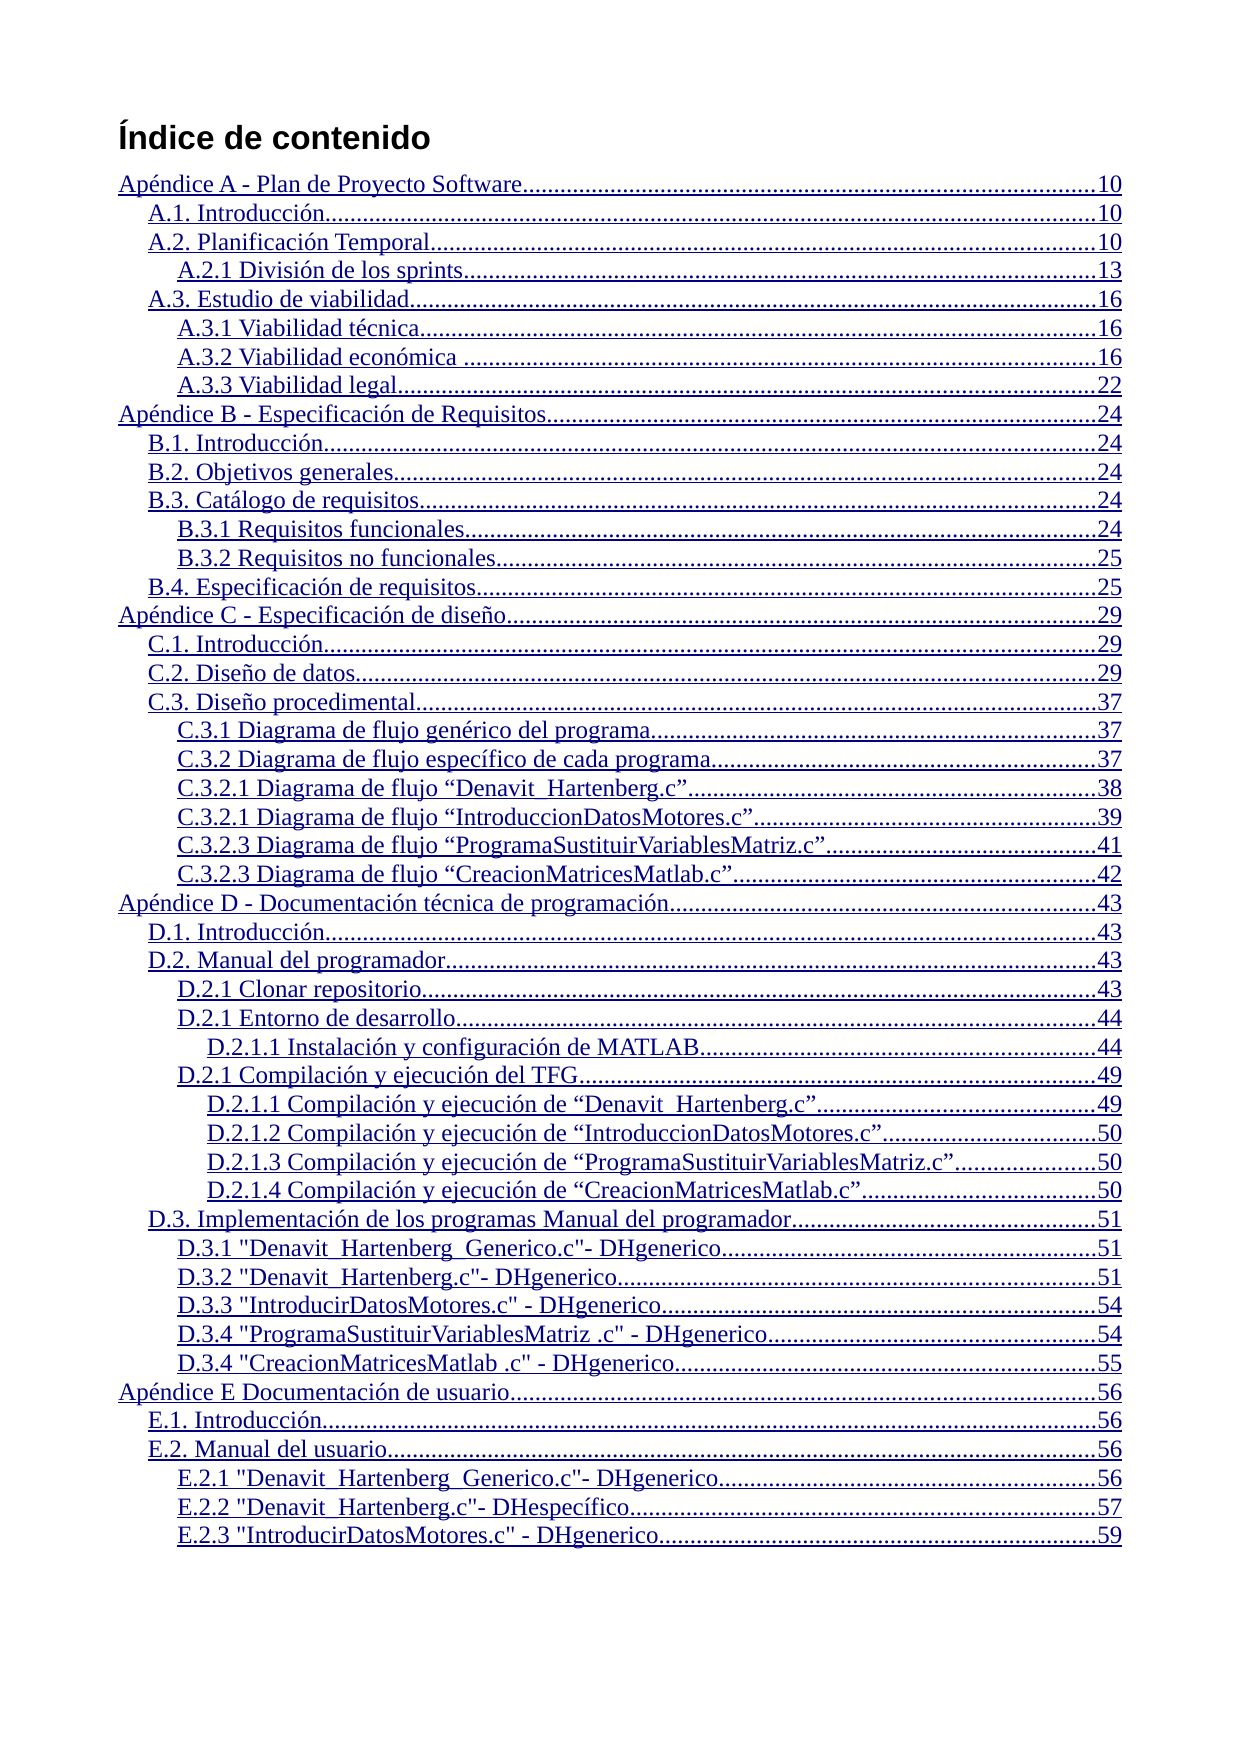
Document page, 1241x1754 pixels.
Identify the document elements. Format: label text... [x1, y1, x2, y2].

text D.1. Introducción 43 [148, 917, 1122, 942]
text B.1. Introducción 24 [148, 428, 1122, 453]
text D.2. Manual del programador 43 [148, 945, 1122, 970]
text E.2. Manual del usuario 56 [148, 1434, 1122, 1459]
text D.2.1 Clonar repositorio 43 [177, 974, 1122, 999]
text B.2. Objetivos generales 24 [148, 457, 1122, 482]
text B.3. Catálogo de requisitos 24 [148, 485, 1122, 510]
text Apéndice C - Especificación de diseño 29 [118, 600, 1122, 625]
text D.2.1.1 Instalación y configuración de MATLAB 44 [207, 1032, 1122, 1057]
text C.1. Introducción 29 [148, 629, 1122, 654]
text D.3.1 "Denavit_Hartenberg_Generico.c"- DHgenerico 51 [177, 1233, 1122, 1258]
text A.1. Introducción 10 [148, 198, 1122, 223]
text Apéndice A - Plan de Proyecto Software 10 [118, 169, 1122, 194]
text D.3.3 "IntroducirDatosMotores.c" - DHgenerico 54 [177, 1290, 1122, 1315]
text A.3.2 Viabilidad económica 16 [177, 342, 1122, 367]
text Apéndice B - Especificación de Requisitos 24 [118, 399, 1122, 424]
text D.3. Implementación de los programas Manual del programador 51 [148, 1204, 1122, 1229]
text C.3.2 Diagrama de flujo específico de cada programa 37 [177, 744, 1122, 769]
text D.2.1.1 Compilación y ejecución de “Denavit_Hartenberg.c” 49 [207, 1089, 1122, 1114]
text C.3.2.1 Diagrama de flujo “IntroduccionDatosMotores.c” 39 [177, 802, 1122, 827]
text B.3.1 Requisitos funcionales 24 [177, 514, 1122, 539]
text D.3.4 "ProgramaSustituirVariablesMatriz .c" - DHgenerico 54 [177, 1319, 1122, 1344]
text E.1. Introducción 56 [148, 1405, 1122, 1430]
text B.4. Especificación de requisitos 25 [148, 572, 1122, 597]
text D.2.1.2 Compilación y ejecución de “IntroduccionDatosMotores.c” 50 [207, 1118, 1122, 1143]
text Apéndice D - Documentación técnica de programación 43 [118, 888, 1122, 913]
subtitle Índice de contenido [118, 118, 1122, 157]
text A.3. Estudio de viabilidad 16 [148, 284, 1122, 309]
text D.2.1.4 Compilación y ejecución de “CreacionMatricesMatlab.c” 50 [207, 1175, 1122, 1200]
text B.3.2 Requisitos no funcionales 25 [177, 543, 1122, 568]
text C.2. Diseño de datos 29 [148, 658, 1122, 683]
text E.2.3 "IntroducirDatosMotores.c" - DHgenerico 59 [177, 1520, 1122, 1545]
text C.3.1 Diagrama de flujo genérico del programa. 37 [177, 715, 1122, 740]
text C.3.2.3 Diagrama de flujo “CreacionMatricesMatlab.c” 42 [177, 859, 1122, 884]
text D.2.1.3 Compilación y ejecución de “ProgramaSustituirVariablesMatriz.c” 50 [207, 1147, 1122, 1172]
text A.3.1 Viabilidad técnica 16 [177, 313, 1122, 338]
text D.2.1 Compilación y ejecución del TFG 49 [177, 1060, 1122, 1085]
text C.3.2.1 Diagrama de flujo “Denavit_Hartenberg.c” 38 [177, 773, 1122, 798]
text C.3.2.3 Diagrama de flujo “ProgramaSustituirVariablesMatriz.c” 41 [177, 830, 1122, 855]
text E.2.2 "Denavit_Hartenberg.c"- DHespecífico 57 [177, 1492, 1122, 1517]
text A.2. Planificación Temporal 10 [148, 227, 1122, 252]
text C.3. Diseño procedimental 37 [148, 687, 1122, 712]
text D.3.4 "CreacionMatricesMatlab .c" - DHgenerico 55 [177, 1348, 1122, 1373]
text D.3.2 "Denavit_Hartenberg.c"- DHgenerico 51 [177, 1262, 1122, 1287]
text E.2.1 "Denavit_Hartenberg_Generico.c"- DHgenerico 56 [177, 1463, 1122, 1488]
text D.2.1 Entorno de desarrollo 44 [177, 1003, 1122, 1028]
text Apéndice E Documentación de usuario 56 [118, 1377, 1122, 1402]
text A.3.3 Viabilidad legal 22 [177, 370, 1122, 395]
text A.2.1 División de los sprints 13 [177, 255, 1122, 280]
